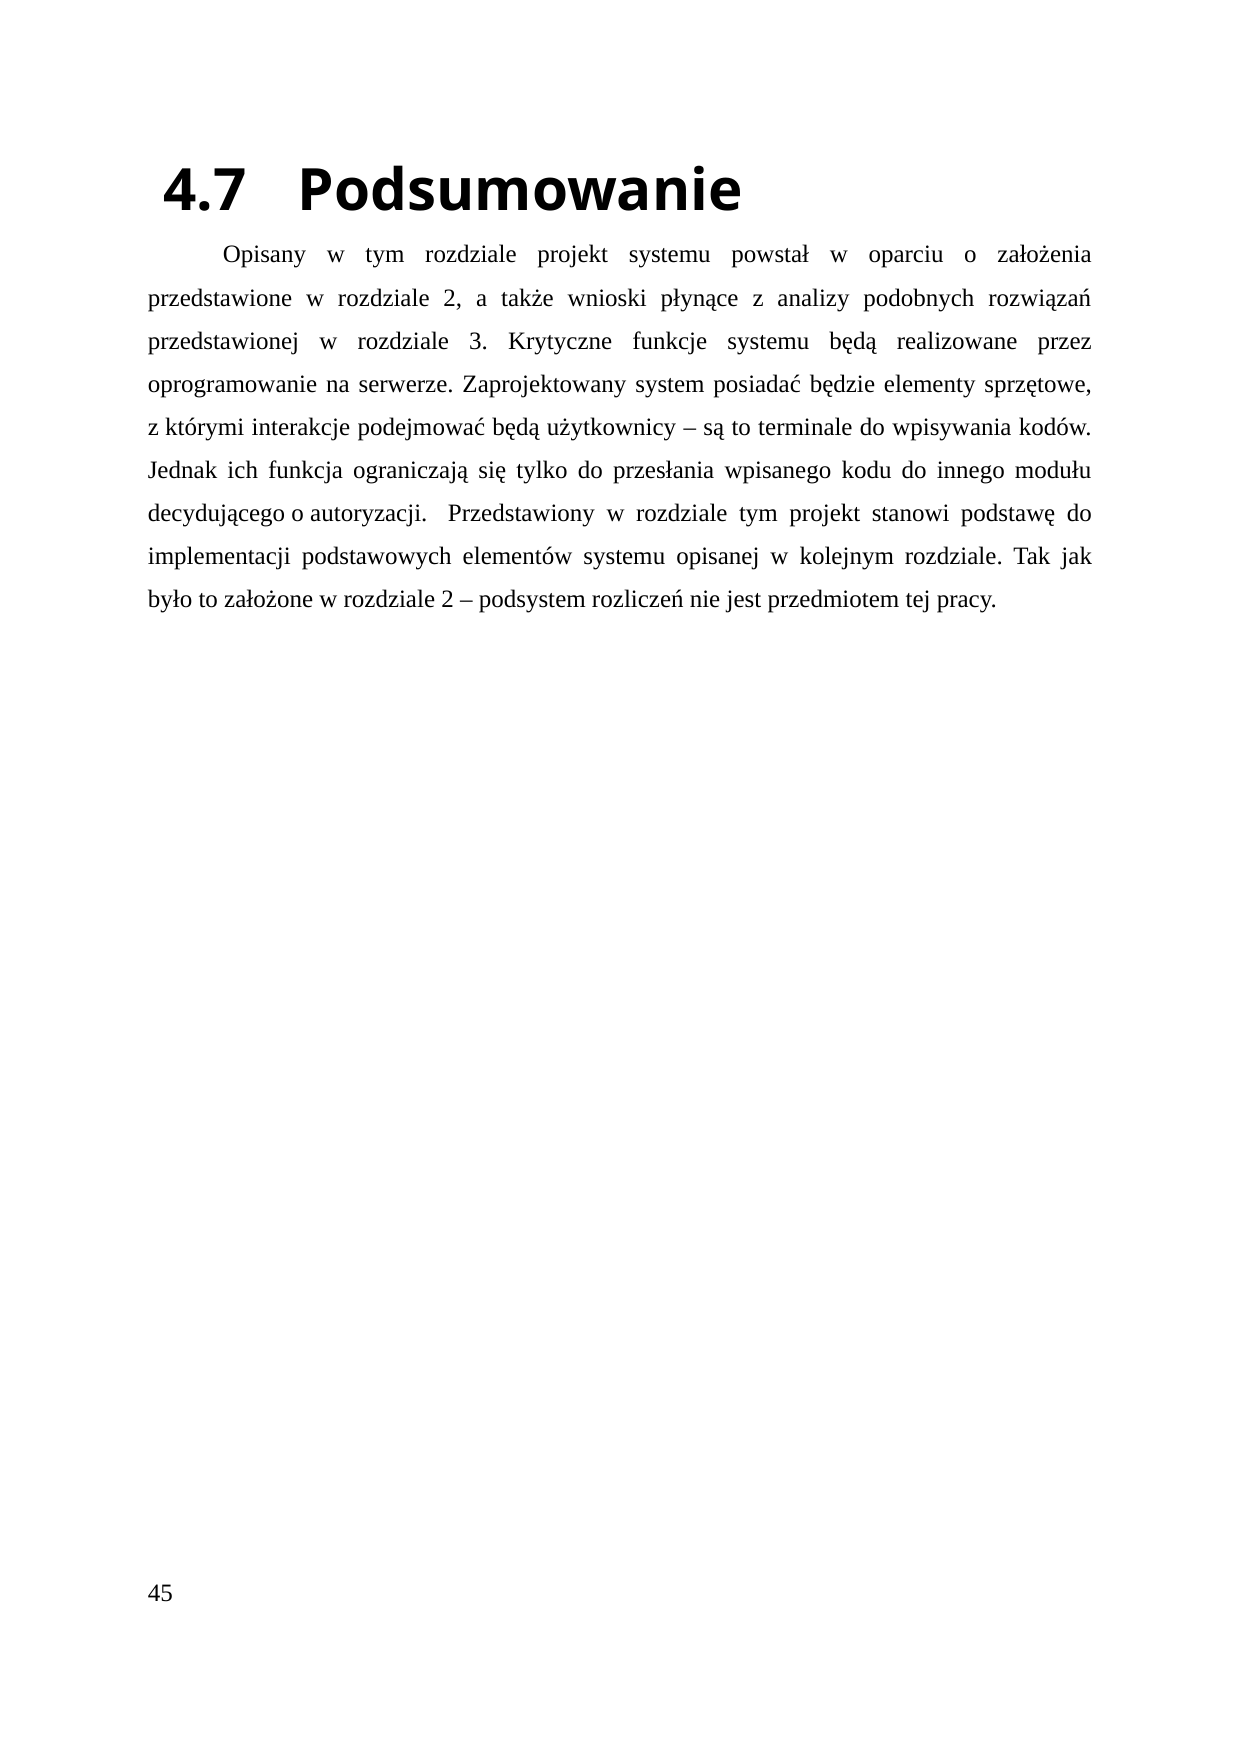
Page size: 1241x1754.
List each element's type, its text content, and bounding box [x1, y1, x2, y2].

text Opisany w tym rozdziale projekt systemu powstał w oparciu o założenia przedstawione w rozdziale 2, a także wnioski płynące z analizy podobnych rozwiązań przedstawionej w rozdziale 3. Krytyczne funkcje systemu będą realizowane przez oprogramowanie na serwerze. Zaprojektowany system posiadać będzie elementy sprzętowe, z którymi interakcje podejmować będą użytkownicy – są to terminale do wpisywania kodów. Jednak ich funkcja ograniczają się tylko do przesłania wpisanego kodu do innego modułu decydującego o autoryzacji. Przedstawiony w rozdziale tym projekt stanowi podstawę do implementacji podstawowych elementów systemu opisanej w kolejnym rozdziale. Tak jak było to założone w rozdziale 2 – podsystem rozliczeń nie jest przedmiotem tej pracy. [148, 239, 1093, 613]
subtitle Podsumowanie [148, 148, 1093, 227]
